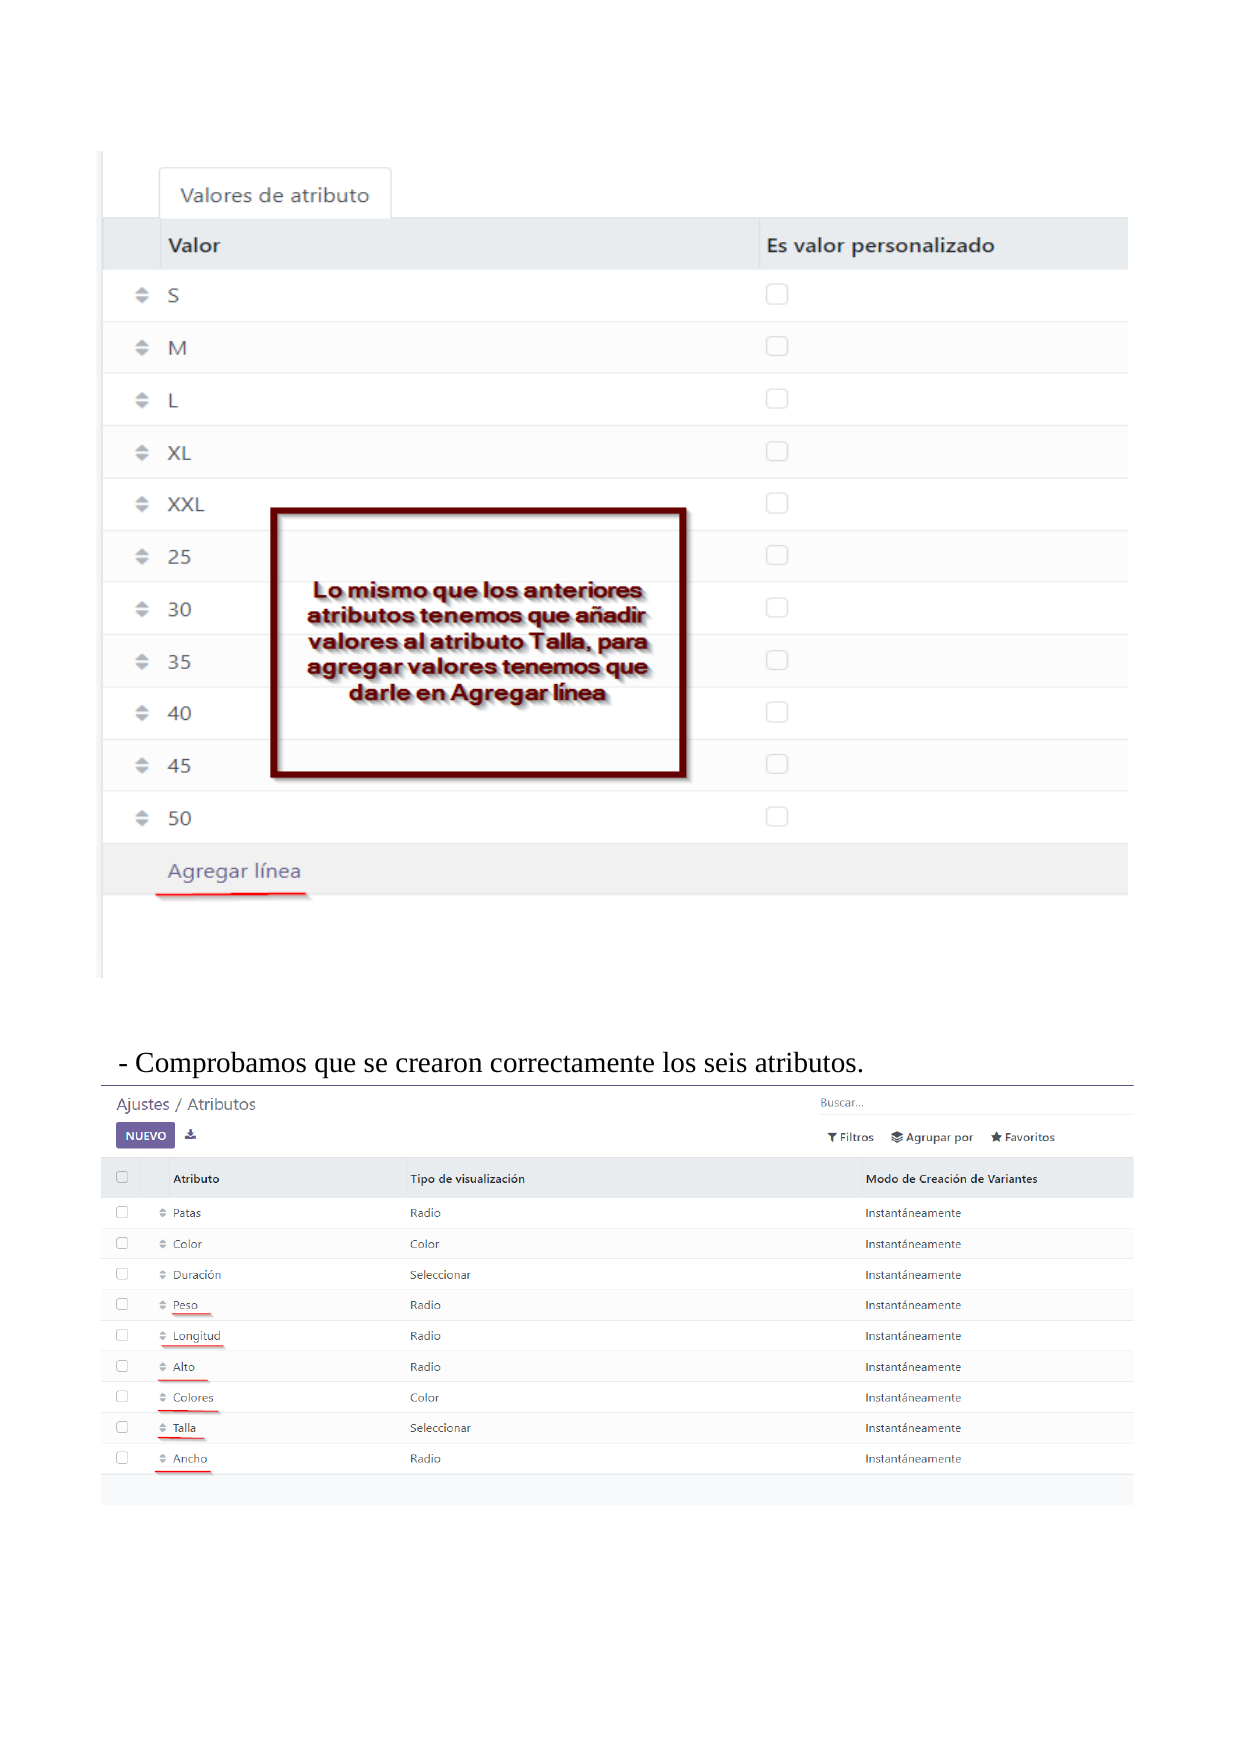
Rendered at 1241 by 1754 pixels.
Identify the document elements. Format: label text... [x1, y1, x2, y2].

picture [101, 1085, 1134, 1505]
picture [96, 151, 1129, 978]
text - Comprobamos que se crearon correctamente los seis atributos. [118, 1045, 1122, 1078]
